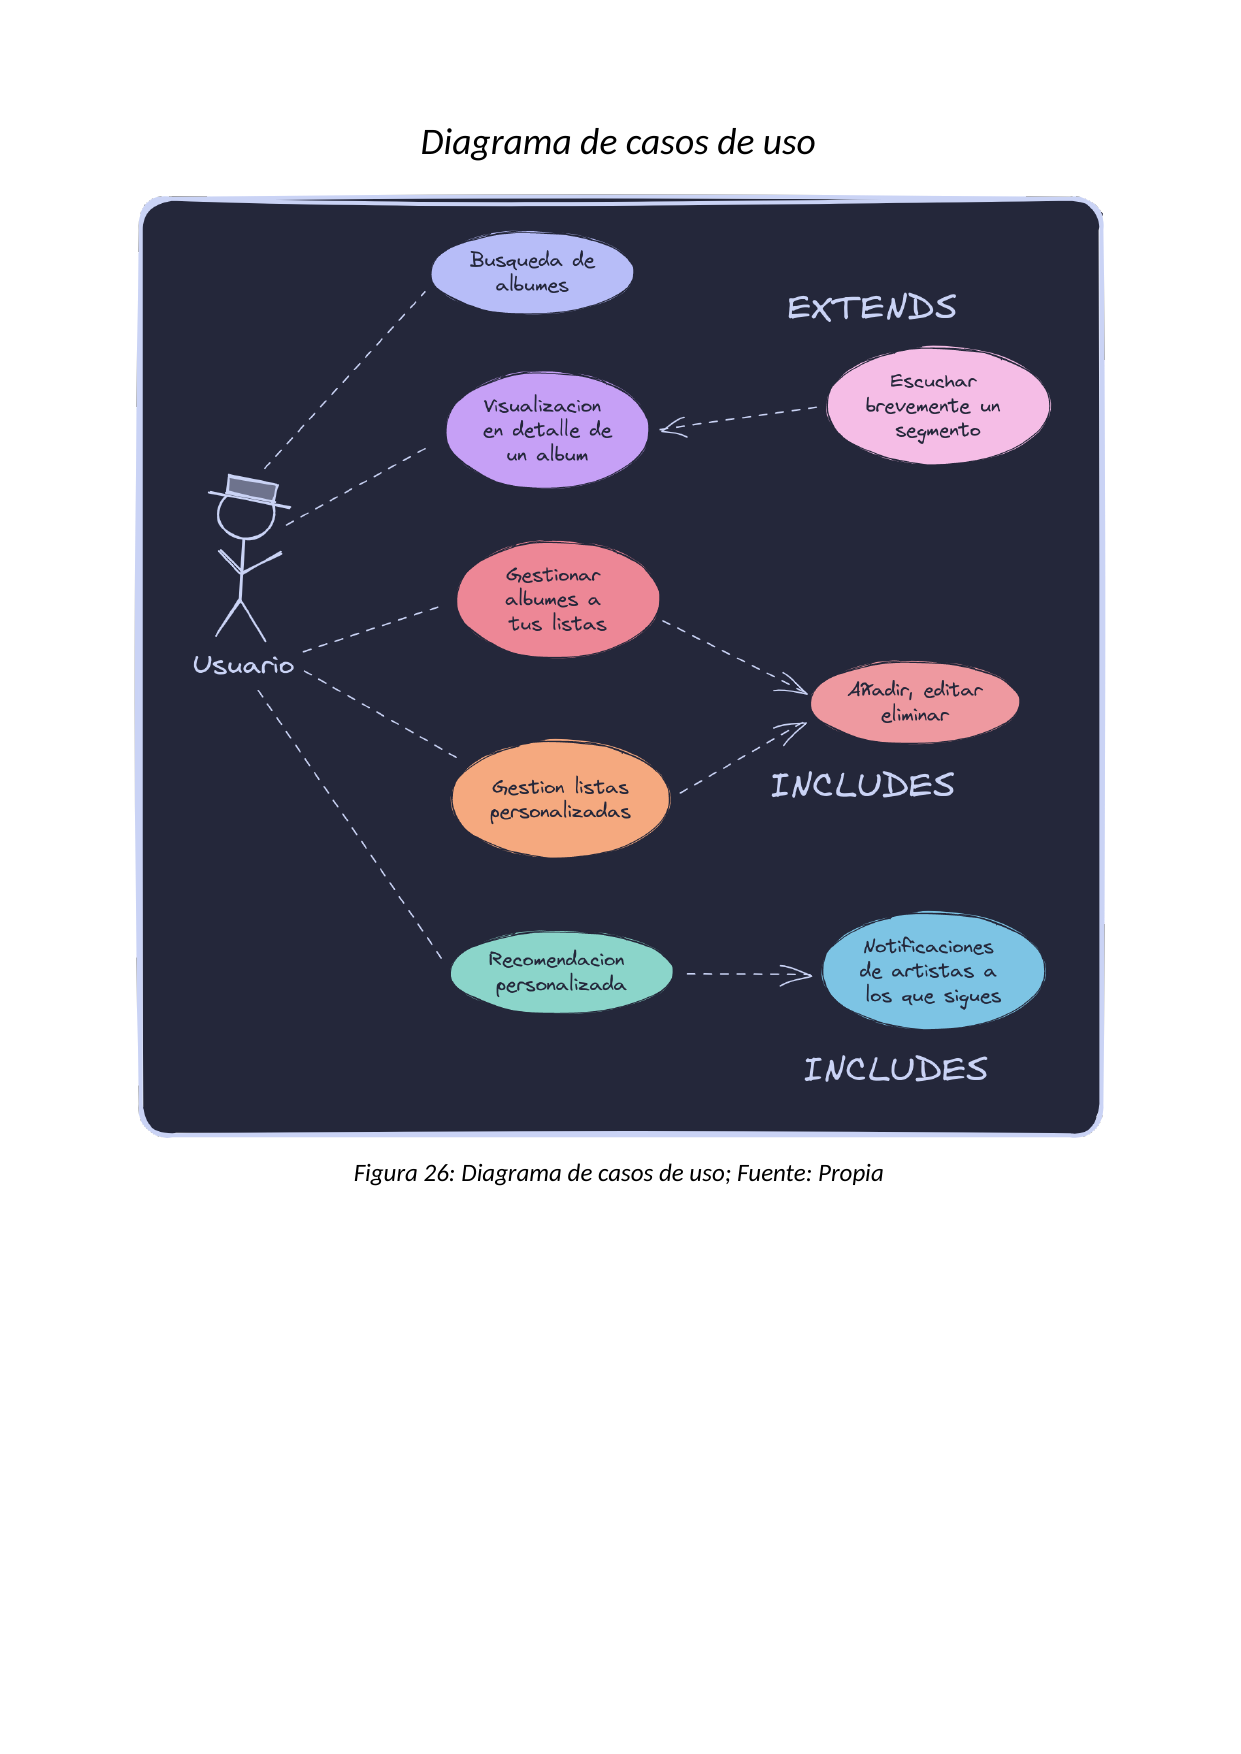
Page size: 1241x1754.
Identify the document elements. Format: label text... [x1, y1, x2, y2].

text Diagrama de casos de uso [118, 118, 1122, 164]
text Figura 26: Diagrama de casos de uso; Fuente: Propia [118, 1157, 1122, 1187]
picture [118, 176, 1123, 1157]
